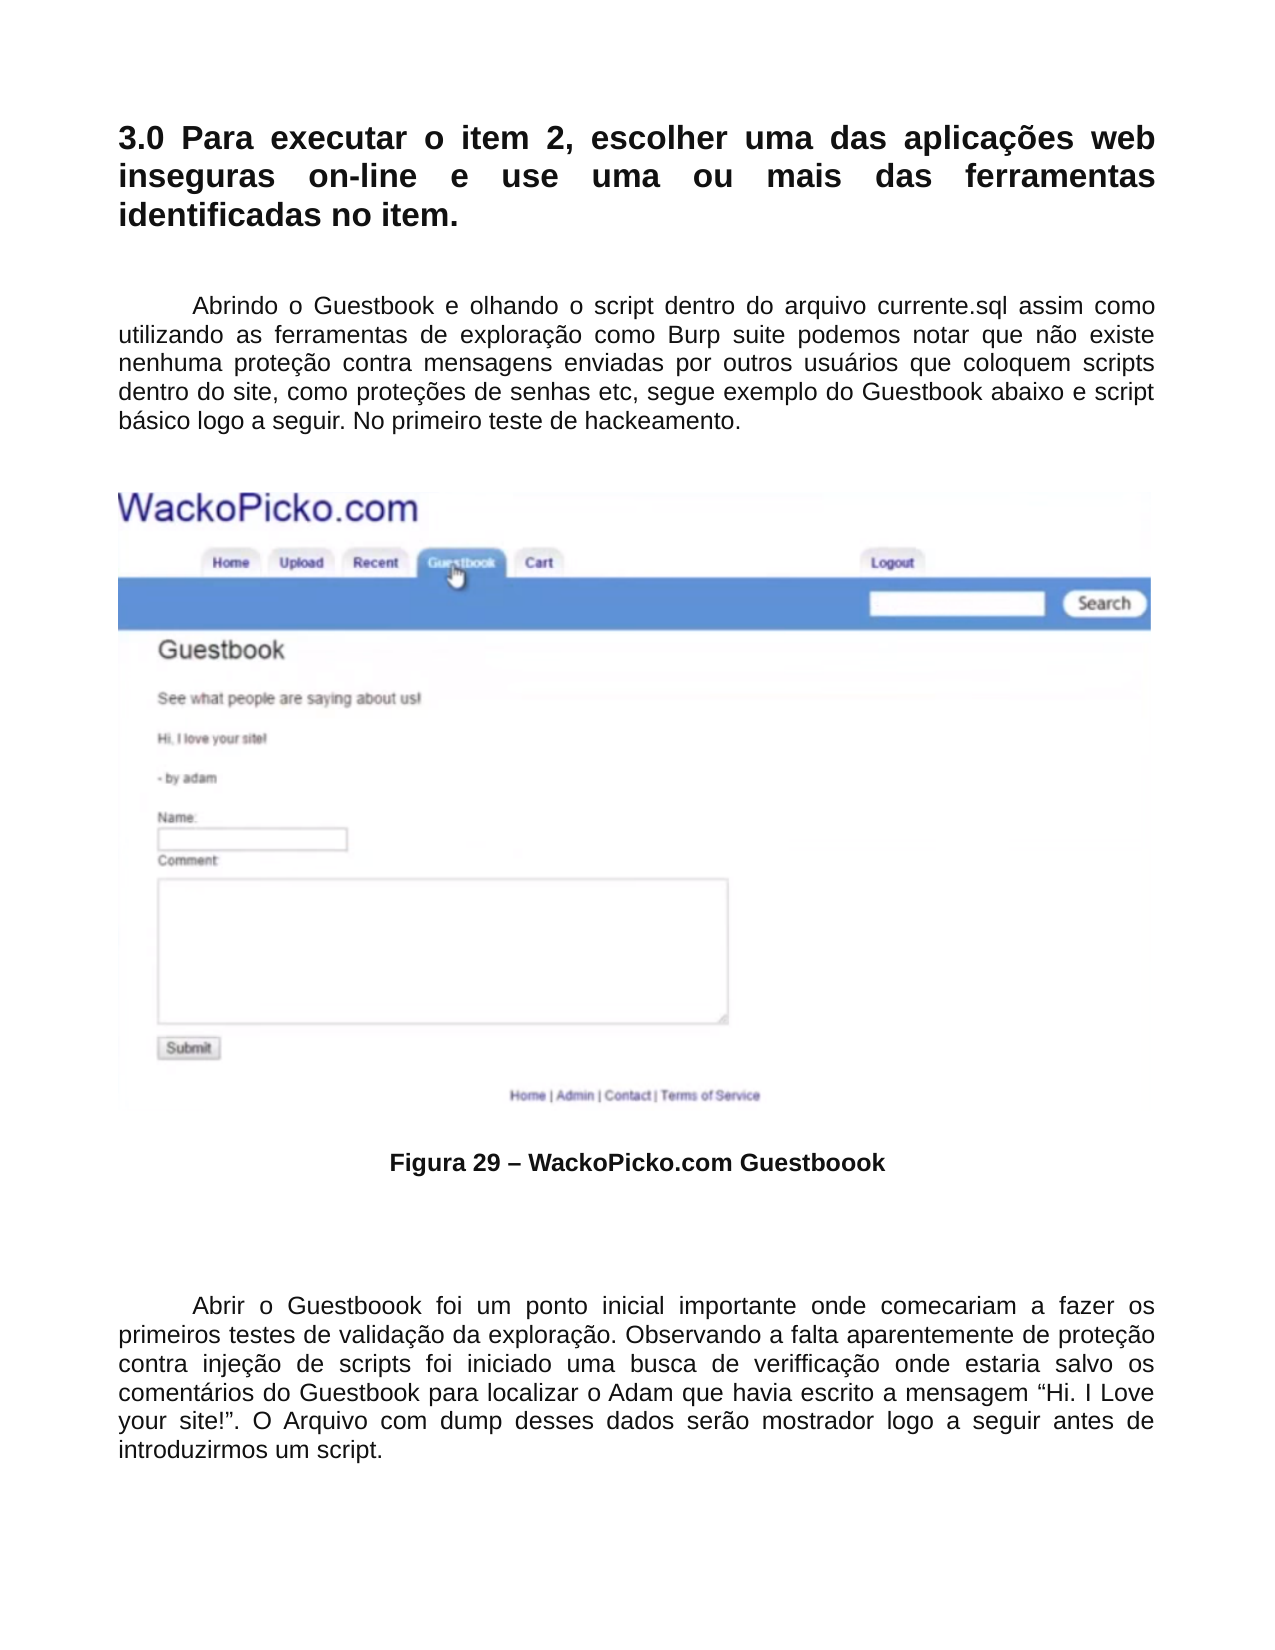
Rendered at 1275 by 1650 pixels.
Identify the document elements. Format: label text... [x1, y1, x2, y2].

text Abrindo o Guestbook e olhando o script dentro do arquivo currente.sql assim como utilizando as ferramentas de exploração como Burp suite podemos notar que não existe nenhuma proteção contra mensagens enviadas por outros usuários que coloquem scripts dentro do site, como proteções de senhas etc, segue exemplo do Guestbook abaixo e script básico logo a seguir. No primeiro teste de hackeamento. [118, 291, 1157, 435]
text 3.0 Para executar o item 2, escolher uma das aplicações web inseguras on-line e use uma ou mais das ferramentas identificadas no item. [118, 118, 1157, 233]
text Abrir o Guestboook foi um ponto inicial importante onde comecariam a fazer os primeiros testes de validação da exploração. Observando a falta aparentemente de proteção contra injeção de scripts foi iniciado uma busca de verifficação onde estaria salvo os comentários do Guestbook para localizar o Adam que havia escrito a mensagem “Hi. I Love your site!”. O Arquivo com dump desses dados serão mostrador logo a seguir antes de introduzirmos um script. [118, 1291, 1157, 1464]
picture [118, 492, 1157, 1119]
text Figura 29 – WackoPicko.com Guestboook [118, 1147, 1157, 1176]
